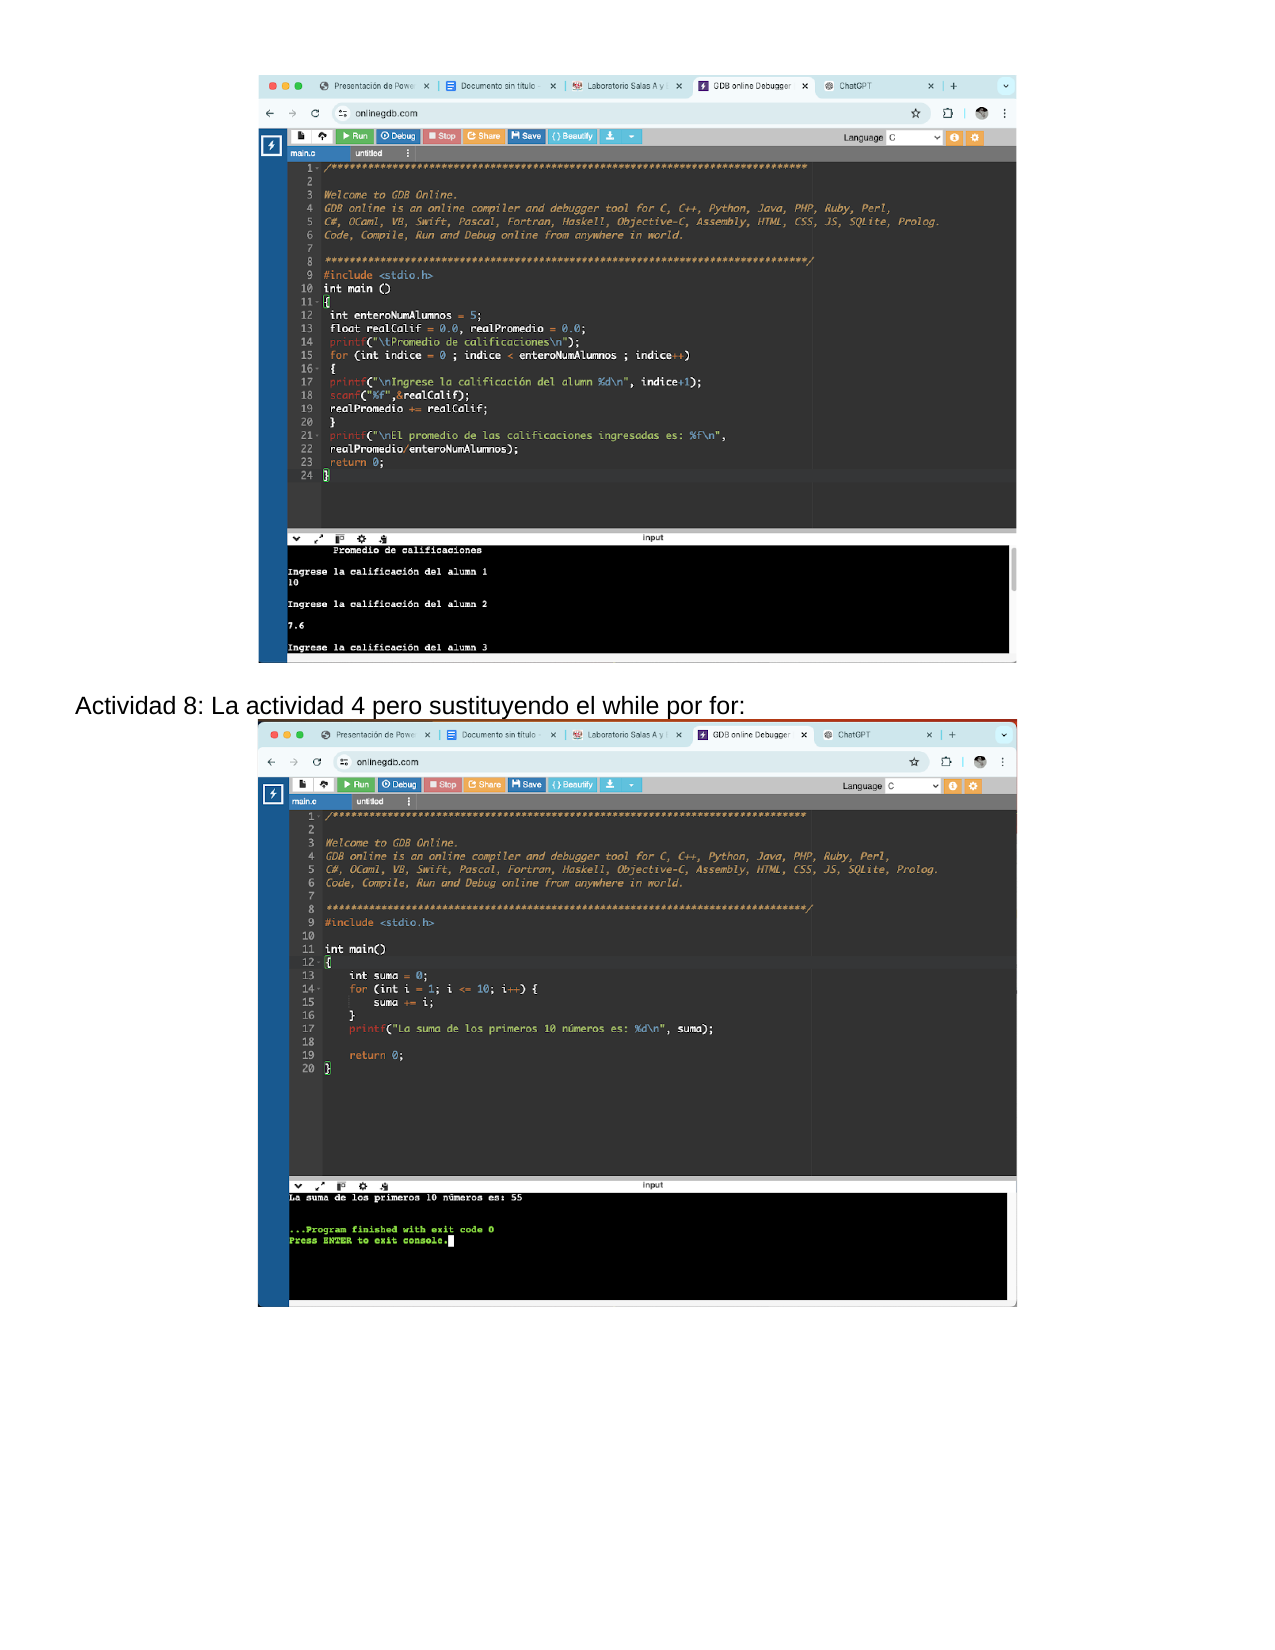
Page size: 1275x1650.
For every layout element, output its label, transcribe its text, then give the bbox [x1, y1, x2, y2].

text Actividad 8: La actividad 4 pero sustituyendo el while por for: [75, 691, 1200, 719]
